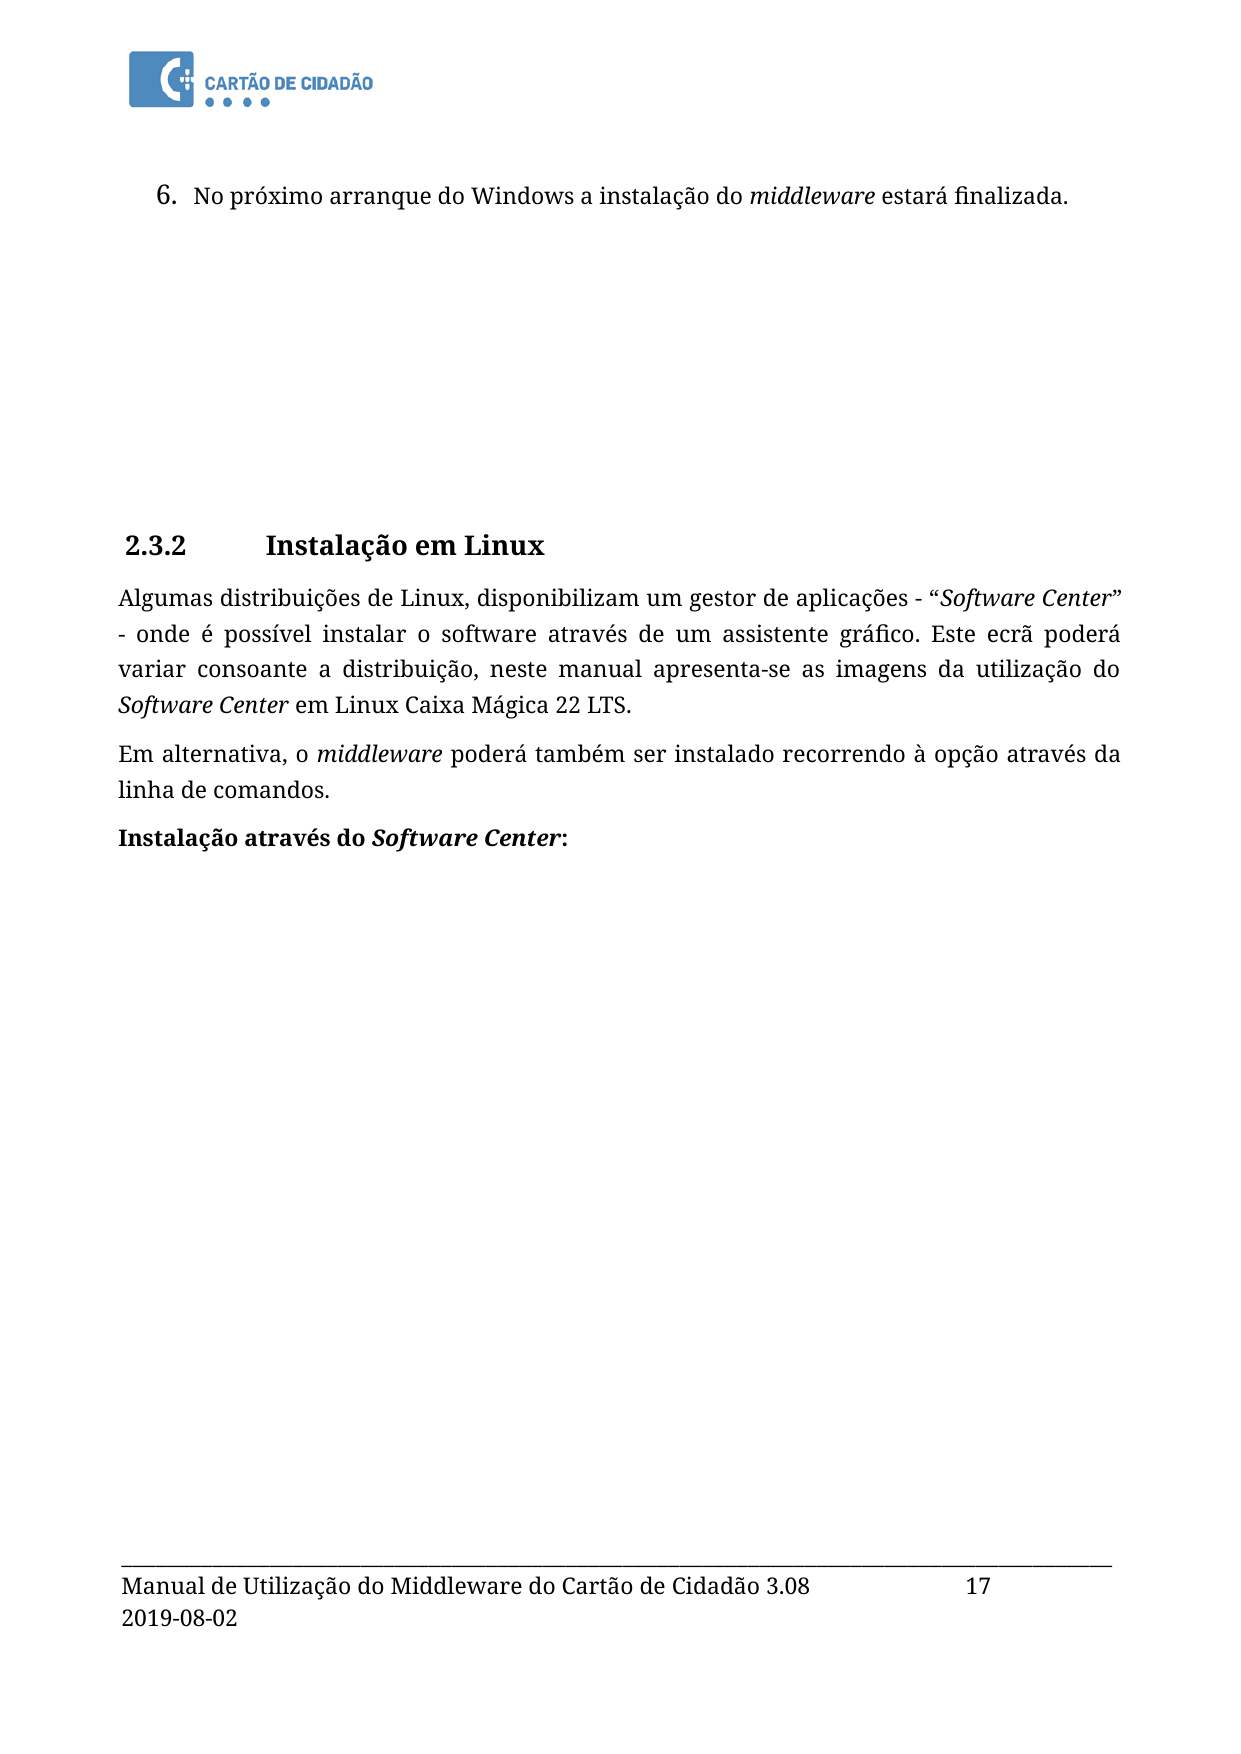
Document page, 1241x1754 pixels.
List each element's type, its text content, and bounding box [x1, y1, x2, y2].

list No próximo arranque do Windows a instalação do middleware estará finalizada. [156, 175, 1122, 212]
picture [127, 45, 420, 115]
text Instalação através do Software Center: [118, 822, 1122, 853]
text Algumas distribuições de Linux, disponibilizam um gestor de aplicações - “Software Center” - onde é possível instalar o software através de um assistente gráfico. Este ecrã poderá variar consoante a distribuição, neste manual apresenta-se as imagens da utilização do Software Center em Linux Caixa Mágica 22 LTS. [118, 582, 1122, 721]
text Em alternativa, o middleware poderá também ser instalado recorrendo à opção através da linha de comandos. [118, 738, 1122, 805]
subtitle Instalação em Linux [118, 527, 1122, 563]
